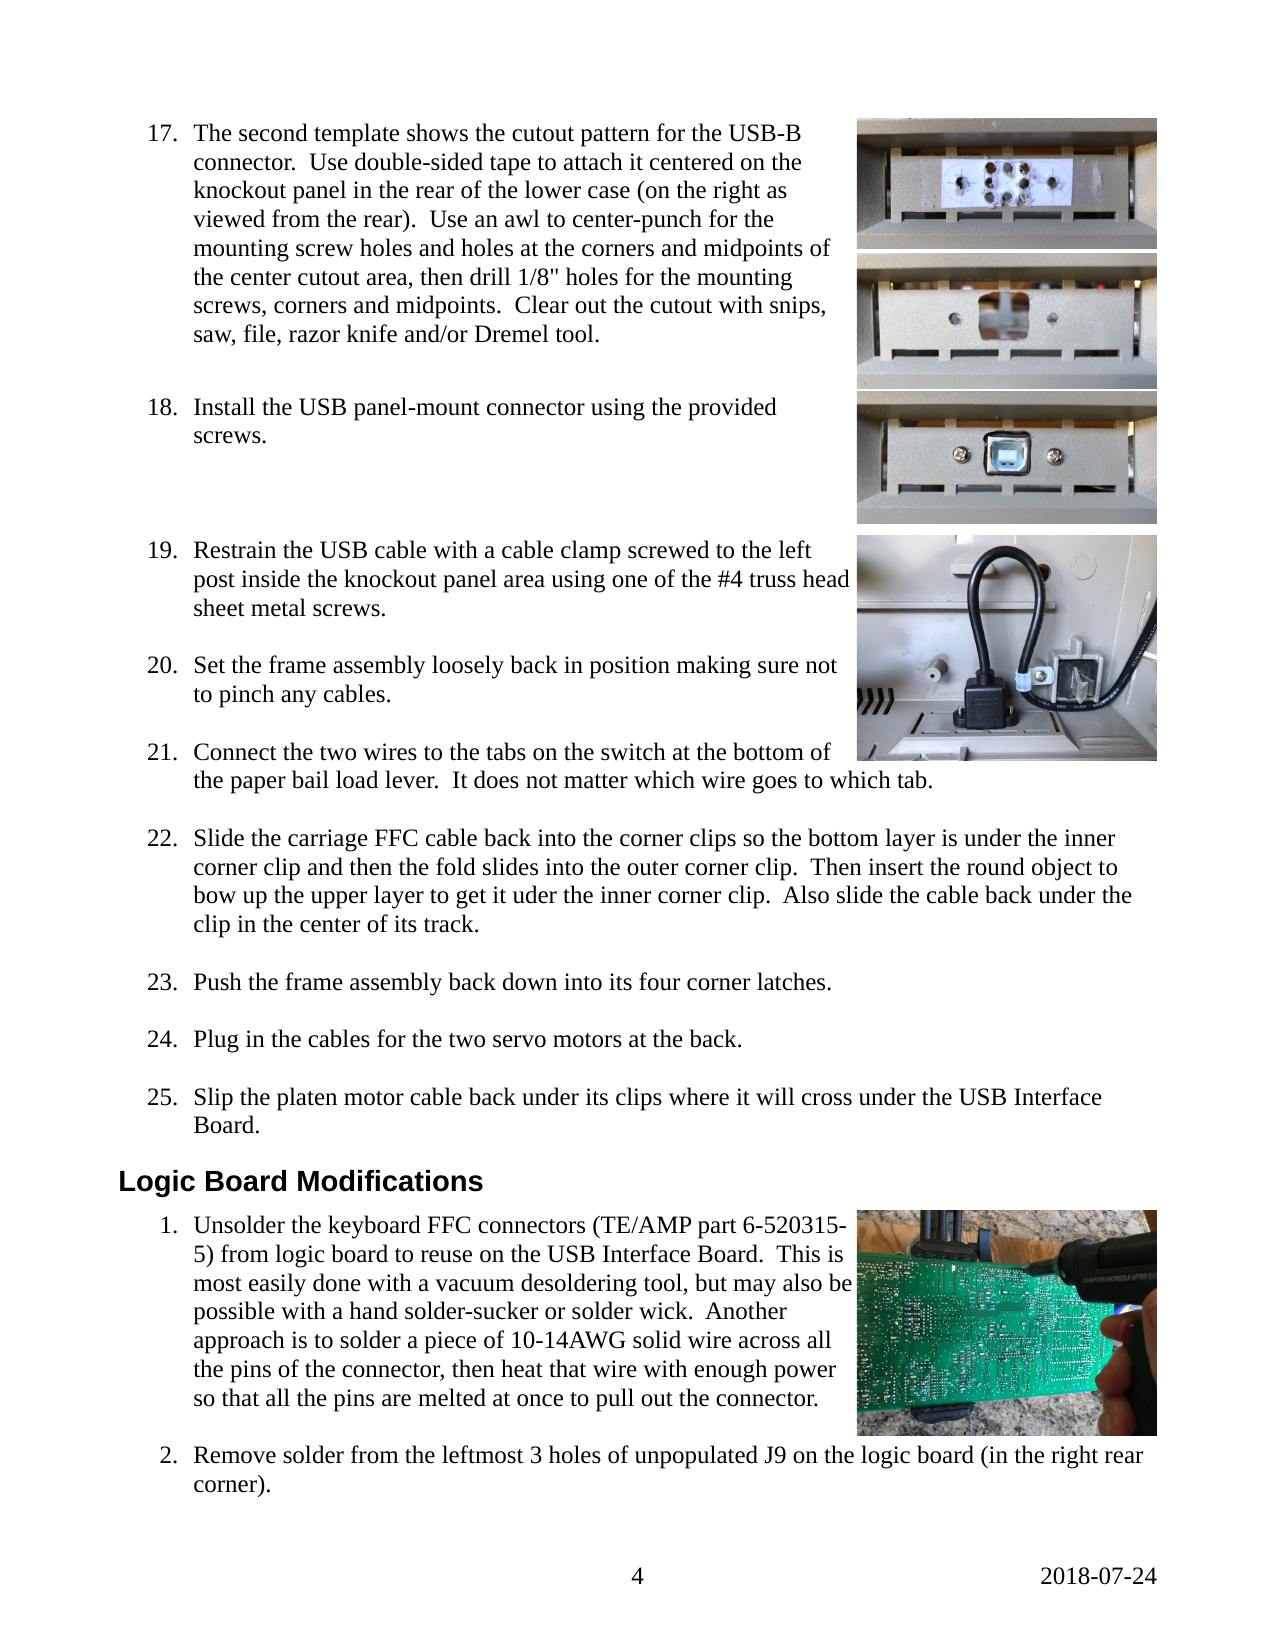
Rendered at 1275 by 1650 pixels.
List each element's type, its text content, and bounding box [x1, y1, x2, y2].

list Install the USB panel-mount connector using the provided screws. [178, 392, 1157, 535]
list Slip the platen motor cable back under its clips where it will cross under the USB Interface Board. [178, 1082, 1157, 1139]
picture [856, 391, 1157, 524]
list Push the frame assembly back down into its four corner latches. [178, 967, 1157, 1024]
picture [856, 253, 1157, 389]
list Unsolder the keyboard FFC connectors (TE/AMP part 6-520315-5) from logic board to reuse on the USB Interface Board. This is most easily done with a vacuum desoldering tool, but may also be possible with a hand solder-sucker or solder wick. Another approach is to solder a piece of 10-14AWG solid wire across all the pins of the connector, then heat that wire with enough power so that all the pins are melted at once to pull out the connector. [178, 1210, 1157, 1440]
list Restrain the USB cable with a cable clamp screwed to the left post inside the knockout panel area using one of the #4 truss head sheet metal screws. [178, 535, 856, 650]
list The second template shows the cutout pattern for the USB-B connector. Use double-sided tape to attach it centered on the knockout panel in the rear of the lower case (on the right as viewed from the rear). Use an awl to center-punch for the mounting screw holes and holes at the corners and midpoints of the center cutout area, then drill 1/8" holes for the mounting screws, corners and midpoints. Clear out the cutout with snips, saw, file, razor knife and/or Dremel tool. [178, 118, 1157, 348]
picture [856, 535, 1157, 761]
picture [856, 118, 1157, 249]
picture [856, 1210, 1157, 1436]
list Plug in the cables for the two servo motors at the back. [178, 1024, 1157, 1082]
list Connect the two wires to the tabs on the switch at the bottom of the paper bail load lever. It does not matter which wire goes to which tab. [178, 737, 1157, 823]
list Remove solder from the leftmost 3 holes of unpopulated J9 on the logic board (in the right rear corner). [178, 1440, 1157, 1498]
list Set the frame assembly loosely back in position making sure not to pinch any cables. [178, 650, 856, 737]
subtitle Logic Board Modifications [118, 1164, 1157, 1198]
list Slide the carriage FFC cable back into the corner clips so the bottom layer is under the inner corner clip and then the fold slides into the outer corner clip. Then insert the round object to bow up the upper layer to get it uder the inner corner clip. Also slide the cable back under the clip in the center of its track. [178, 823, 1157, 967]
